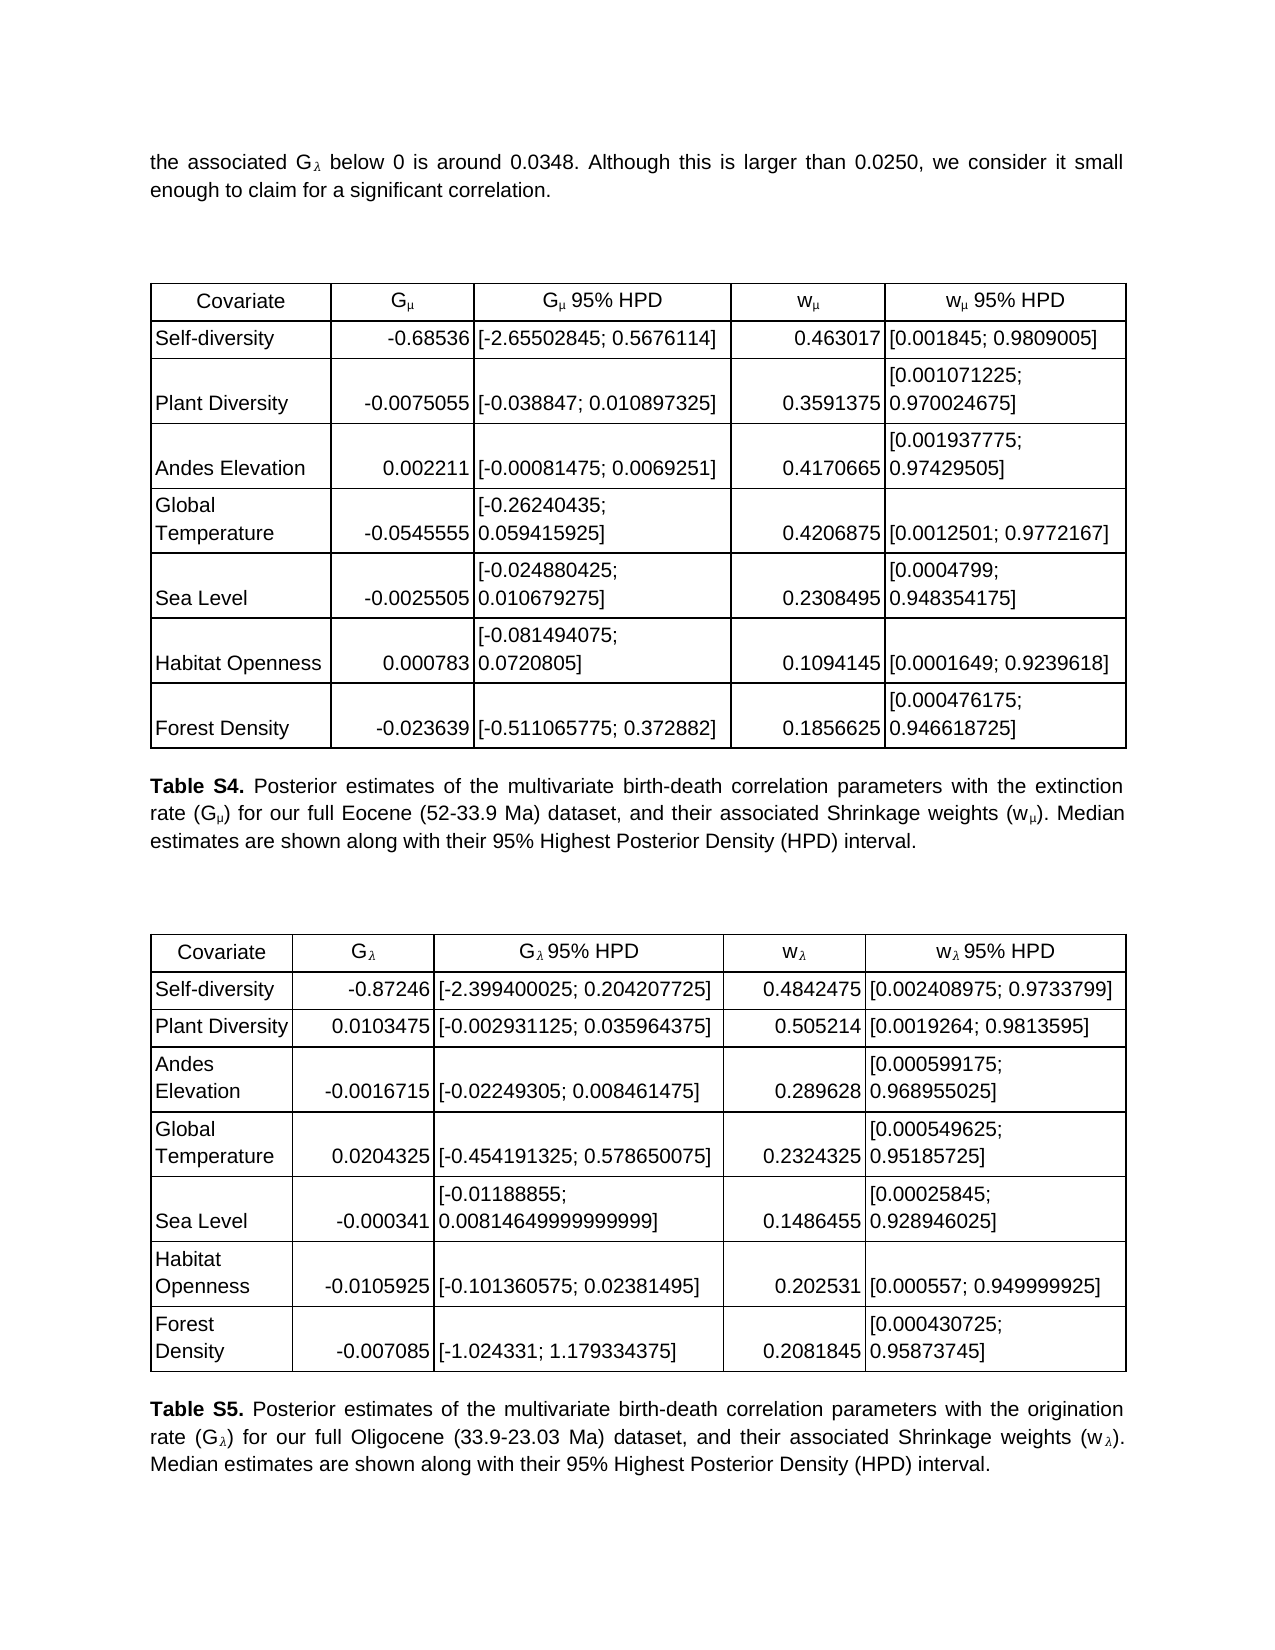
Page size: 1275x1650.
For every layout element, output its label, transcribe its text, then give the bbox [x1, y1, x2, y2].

table_cell 0.1486455 [724, 1177, 865, 1241]
table_cell [-0.101360575; 0.02381495] [435, 1242, 723, 1306]
table_cell Habitat Openness [152, 1242, 292, 1306]
table_cell -0.0105925 [293, 1242, 433, 1306]
table_cell -0.000341 [293, 1177, 433, 1241]
table_cell -0.0016715 [293, 1048, 433, 1111]
table_header w𝜆 [724, 935, 865, 971]
table_cell 0.2081845 [724, 1307, 865, 1371]
table_header Gµ 95% HPD [475, 284, 730, 320]
table_cell 0.000783 [332, 619, 473, 682]
table_cell Sea Level [152, 1177, 292, 1241]
table_cell -0.87246 [293, 973, 433, 1009]
table_cell 0.4170665 [732, 424, 884, 487]
table_cell [0.001071225; 0.970024675] [886, 359, 1125, 422]
table_cell [-0.081494075; 0.0720805] [475, 619, 730, 682]
table_cell [-0.002931125; 0.035964375] [435, 1010, 723, 1046]
table_cell 0.4842475 [724, 973, 865, 1009]
table_cell 0.1094145 [732, 619, 884, 682]
text the associated G𝜆 below 0 is around 0.0348. Although this is larger than 0.0250, we consider it small enough to claim for a significant correlation. [150, 150, 1125, 201]
table_cell [-0.00081475; 0.0069251] [475, 424, 730, 487]
table_cell [0.000430725; 0.95873745] [866, 1307, 1125, 1371]
table_cell [-0.01188855; 0.00814649999999999] [435, 1177, 723, 1241]
table_cell [0.0019264; 0.9813595] [866, 1010, 1125, 1046]
table_cell [0.00025845; 0.928946025] [866, 1177, 1125, 1241]
table_cell [-0.26240435; 0.059415925] [475, 489, 730, 552]
table_cell 0.4206875 [732, 489, 884, 552]
table_cell [-0.038847; 0.010897325] [475, 359, 730, 422]
text Table S4. Posterior estimates of the multivariate birth-death correlation parameters with the extinction rate (Gμ) for our full Eocene (52-33.9 Ma) dataset, and their associated Shrinkage weights (wµ). Median estimates are shown along with their 95% Highest Posterior Density (HPD) interval. [150, 773, 1125, 852]
table_cell [-0.02249305; 0.008461475] [435, 1048, 723, 1111]
table_cell Sea Level [152, 554, 330, 617]
table_header wµ 95% HPD [886, 284, 1125, 320]
table_cell Forest Density [152, 1307, 292, 1371]
table_header Covariate [152, 284, 330, 320]
table_cell 0.2324325 [724, 1113, 865, 1176]
table_cell [-0.511065775; 0.372882] [475, 684, 730, 747]
table_cell [0.000476175; 0.946618725] [886, 684, 1125, 747]
table_cell 0.1856625 [732, 684, 884, 747]
table_cell Global Temperature [152, 489, 330, 552]
table_cell Andes Elevation [152, 424, 330, 487]
table_cell 0.463017 [732, 322, 884, 358]
table_cell [0.001845; 0.9809005] [886, 322, 1125, 358]
table_header Gµ [332, 284, 473, 320]
table_cell Forest Density [152, 684, 330, 747]
table_cell [-0.454191325; 0.578650075] [435, 1113, 723, 1176]
table_header Covariate [152, 935, 292, 971]
table_header G𝜆 95% HPD [435, 935, 723, 971]
table_cell -0.0025505 [332, 554, 473, 617]
table_header w𝜆 95% HPD [866, 935, 1125, 971]
text Table S5. Posterior estimates of the multivariate birth-death correlation parameters with the origination rate (G𝜆) for our full Oligocene (33.9-23.03 Ma) dataset, and their associated Shrinkage weights (w𝜆). Median estimates are shown along with their 95% Highest Posterior Density (HPD) interval. [150, 1397, 1125, 1476]
table_cell [0.000557; 0.949999925] [866, 1242, 1125, 1306]
table_cell 0.0204325 [293, 1113, 433, 1176]
table_cell [-2.399400025; 0.204207725] [435, 973, 723, 1009]
table_cell 0.3591375 [732, 359, 884, 422]
table_cell Habitat Openness [152, 619, 330, 682]
table_cell Self-diversity [152, 322, 330, 358]
table_cell Self-diversity [152, 973, 292, 1009]
table_cell Plant Diversity [152, 359, 330, 422]
table_cell -0.68536 [332, 322, 473, 358]
table_cell -0.007085 [293, 1307, 433, 1371]
table_header wµ [732, 284, 884, 320]
table_cell 0.0103475 [293, 1010, 433, 1046]
table_cell [0.0004799; 0.948354175] [886, 554, 1125, 617]
table_header G𝜆 [293, 935, 433, 971]
table_cell 0.289628 [724, 1048, 865, 1111]
table_cell -0.023639 [332, 684, 473, 747]
table_cell [-1.024331; 1.179334375] [435, 1307, 723, 1371]
table_cell [-0.024880425; 0.010679275] [475, 554, 730, 617]
table_cell -0.0545555 [332, 489, 473, 552]
table_cell 0.505214 [724, 1010, 865, 1046]
table_cell [0.0012501; 0.9772167] [886, 489, 1125, 552]
table_cell Andes Elevation [152, 1048, 292, 1111]
table_cell 0.2308495 [732, 554, 884, 617]
table_cell [0.001937775; 0.97429505] [886, 424, 1125, 487]
table_cell [0.0001649; 0.9239618] [886, 619, 1125, 682]
table_cell [0.002408975; 0.9733799] [866, 973, 1125, 1009]
table_cell [-2.65502845; 0.5676114] [475, 322, 730, 358]
table_cell 0.202531 [724, 1242, 865, 1306]
table_cell 0.002211 [332, 424, 473, 487]
table_cell Global Temperature [152, 1113, 292, 1176]
table_cell Plant Diversity [152, 1010, 292, 1046]
table_cell -0.0075055 [332, 359, 473, 422]
table_cell [0.000599175; 0.968955025] [866, 1048, 1125, 1111]
table_cell [0.000549625; 0.95185725] [866, 1113, 1125, 1176]
